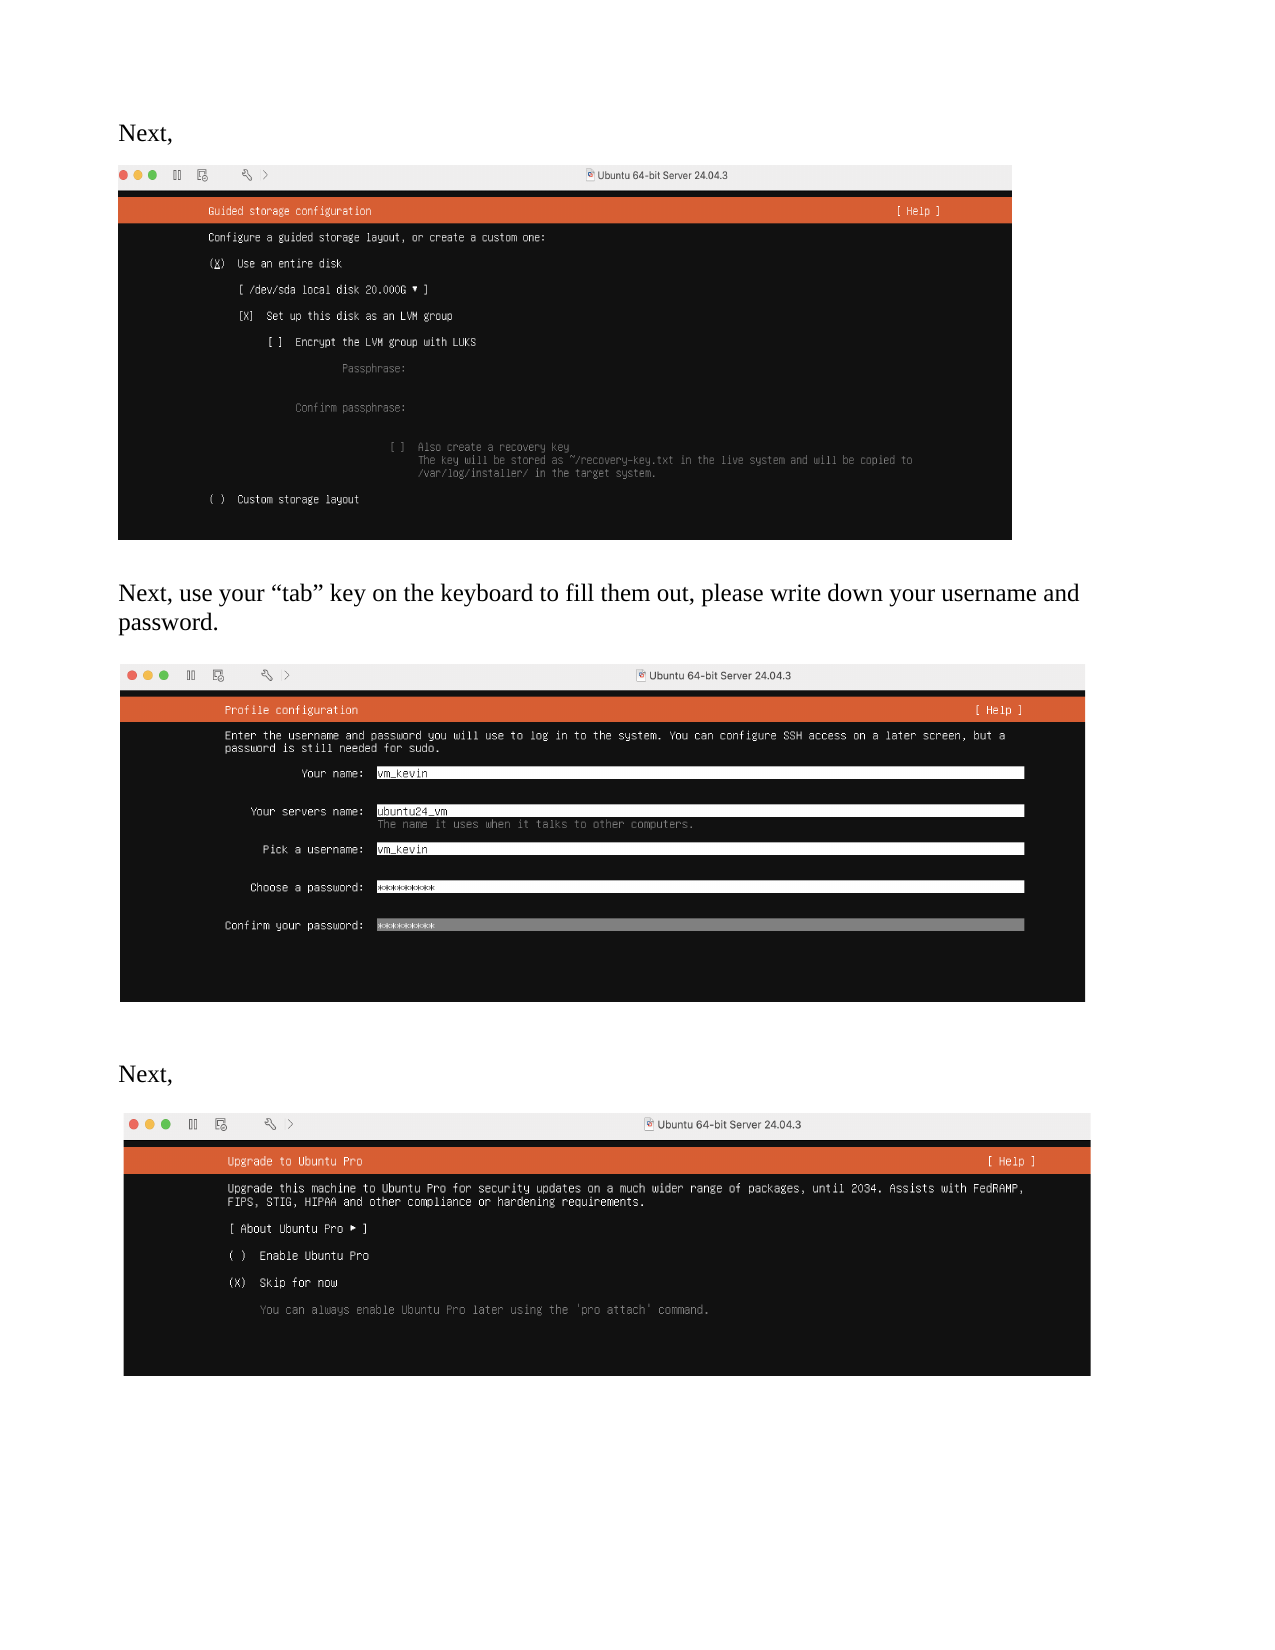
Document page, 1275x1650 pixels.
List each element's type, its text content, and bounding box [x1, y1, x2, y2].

text Next, use your “tab” key on the keyboard to fill them out, please write down your username and password. [118, 578, 1157, 636]
text Next, [118, 118, 1157, 147]
text Next, [118, 1059, 1157, 1088]
picture [123, 1113, 1091, 1376]
picture [118, 165, 1012, 540]
picture [120, 664, 1086, 1002]
